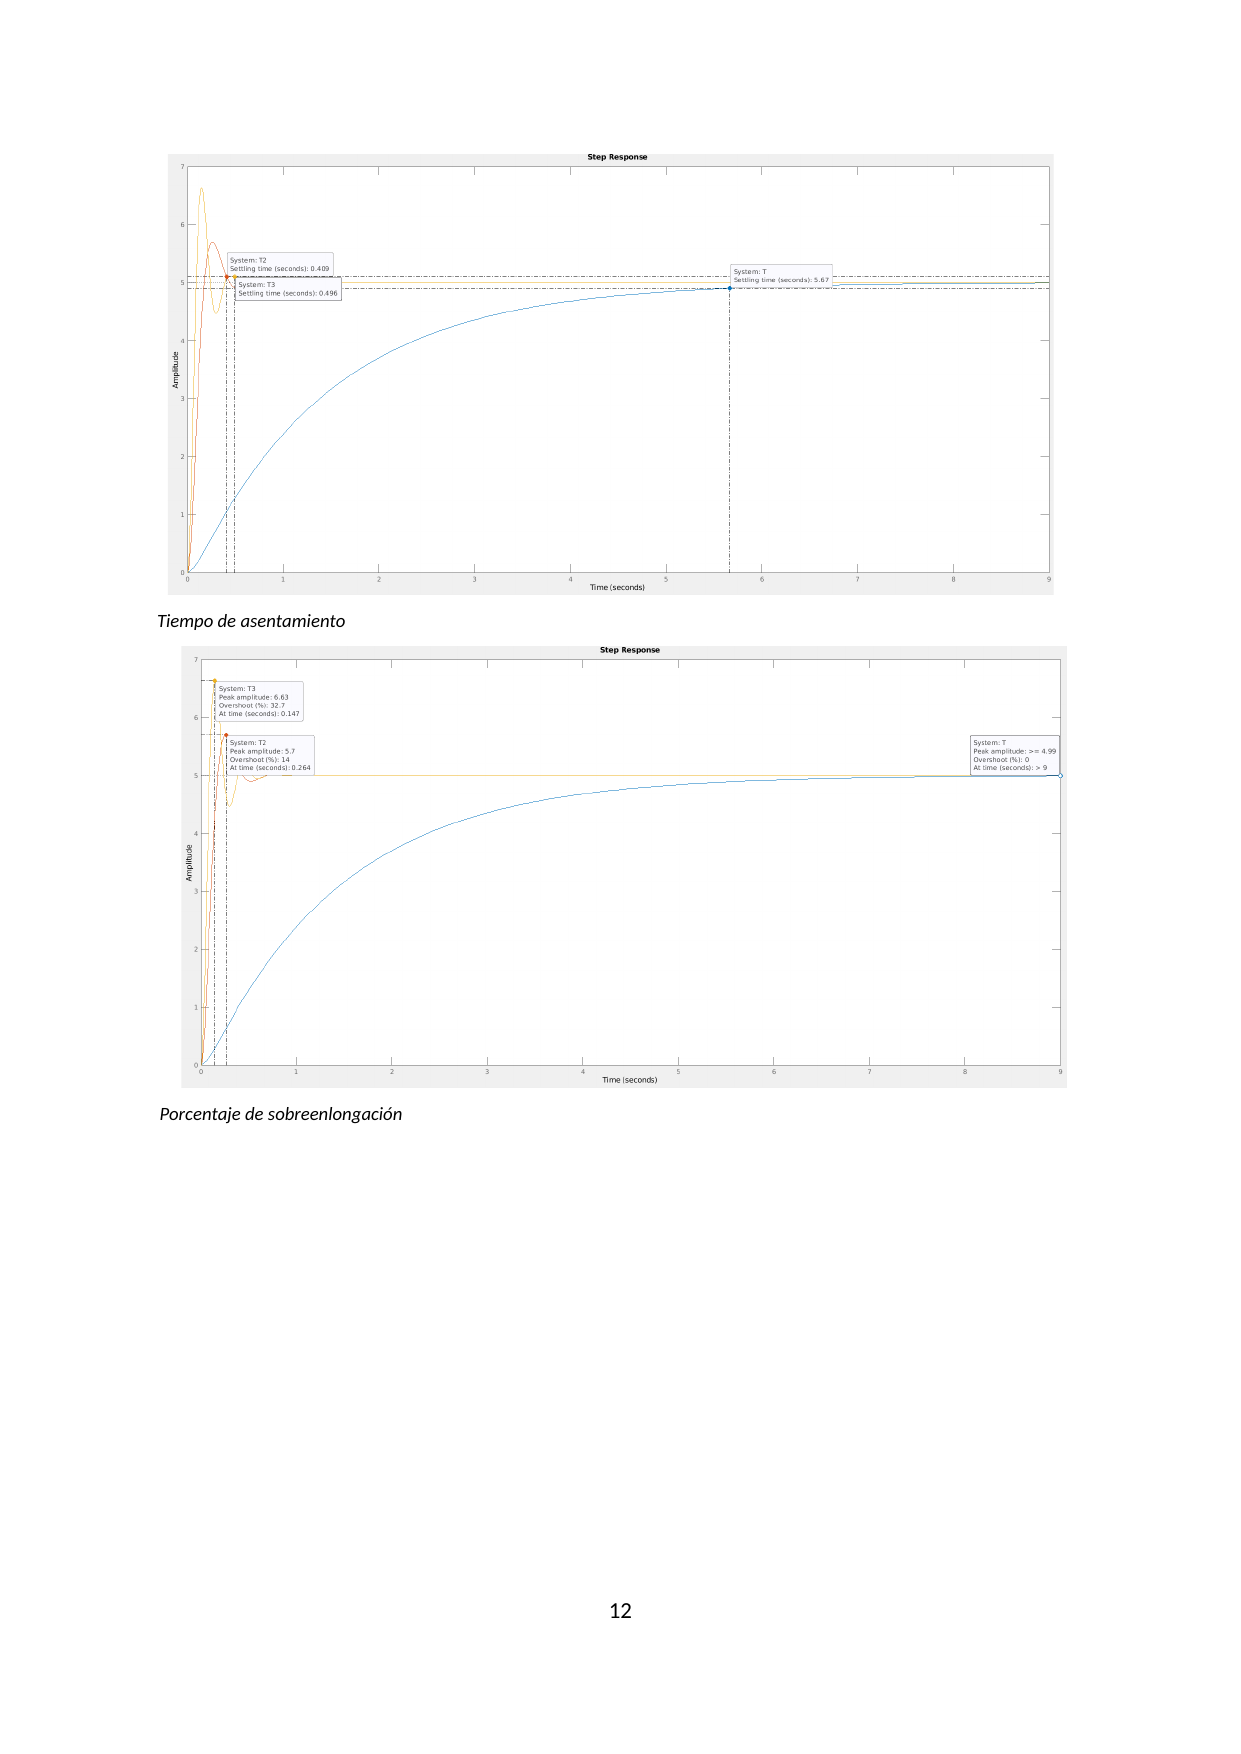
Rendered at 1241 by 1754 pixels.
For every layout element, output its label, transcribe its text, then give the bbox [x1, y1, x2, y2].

text [159, 641, 1076, 653]
text Porcentaje de sobreenlongación [159, 653, 1076, 1125]
picture [181, 646, 1067, 1088]
picture [167, 154, 1054, 595]
text Tiempo de asentamiento [157, 163, 1074, 632]
